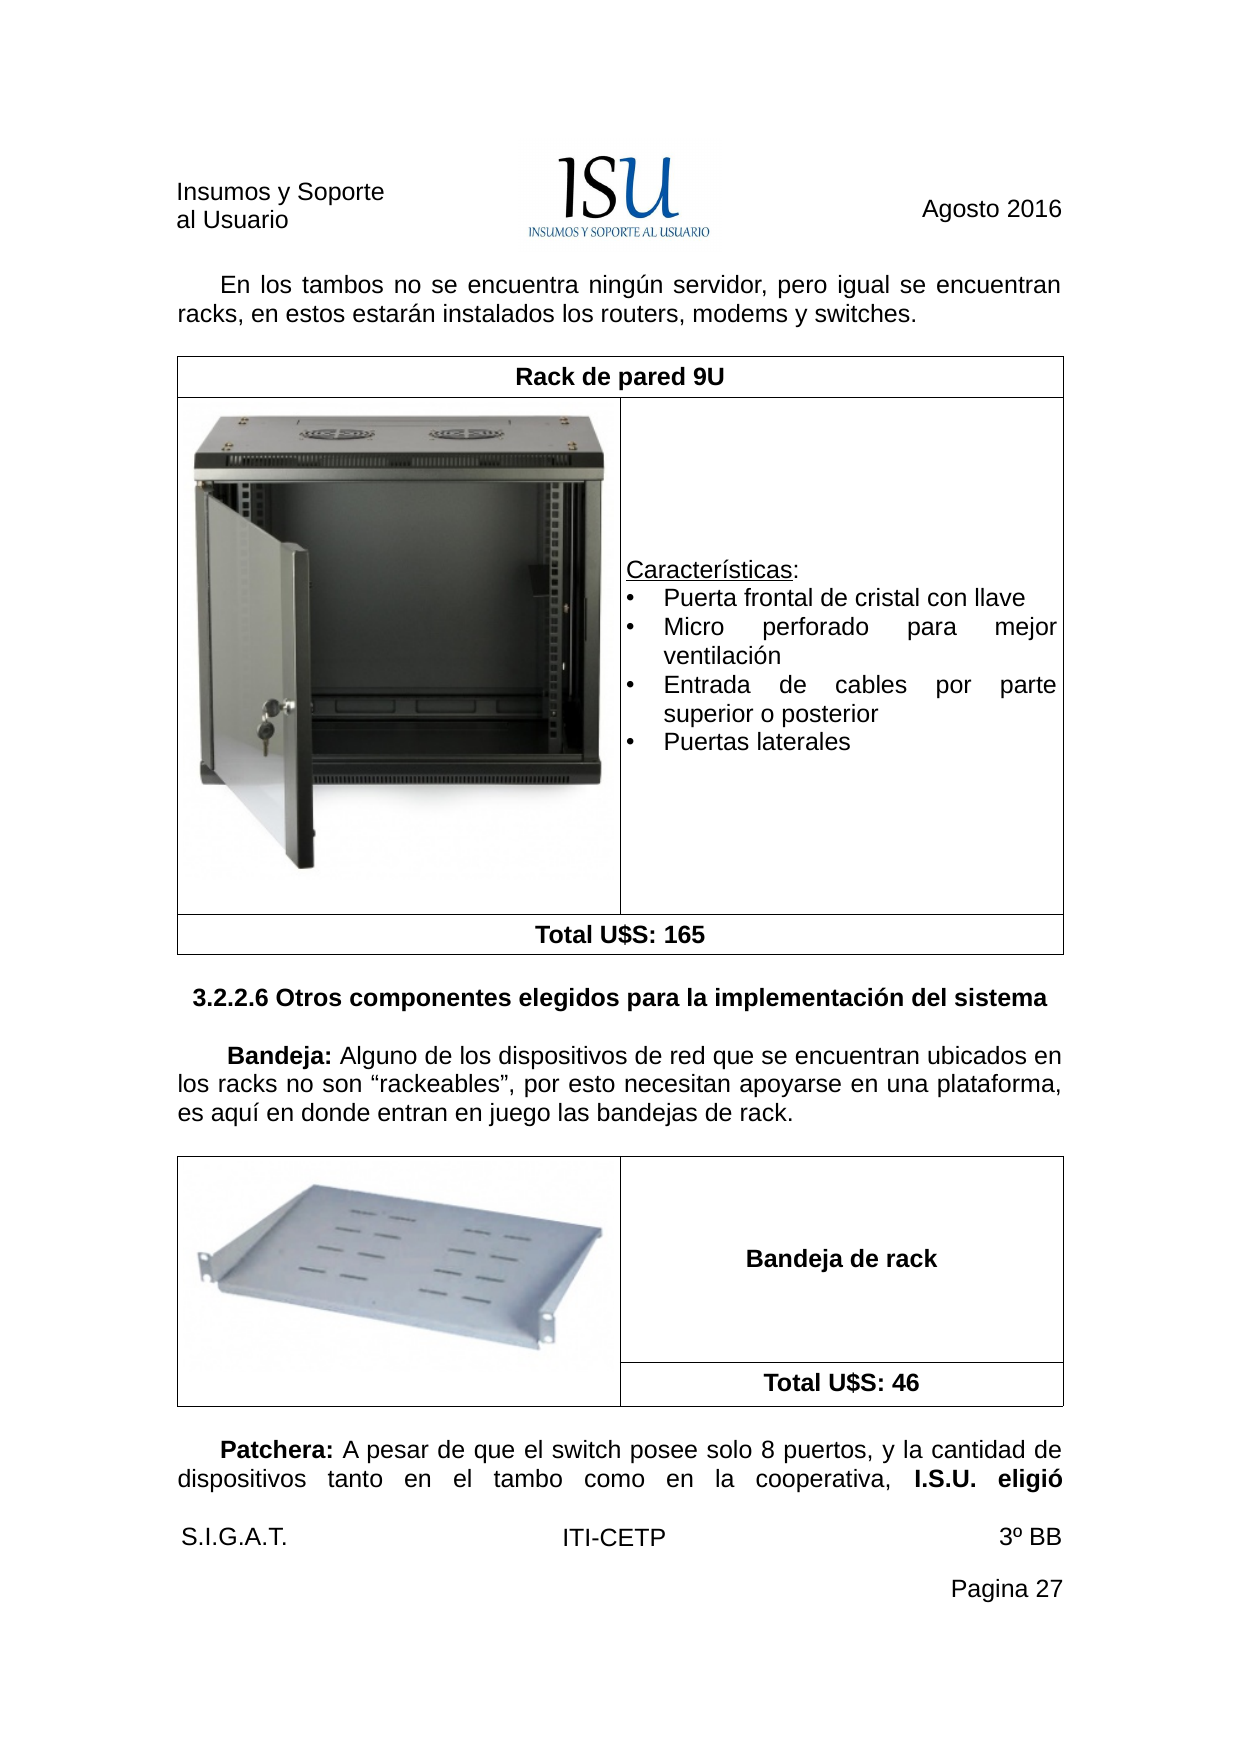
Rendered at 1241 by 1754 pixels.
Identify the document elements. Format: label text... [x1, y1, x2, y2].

text Bandeja: Alguno de los dispositivos de red que se encuentran ubicados en los racks no son “rackeables”, por esto necesitan apoyarse en una plataforma, es aquí en donde entran en juego las bandejas de rack. [177, 1041, 1063, 1127]
table_cell Total U$S: 165 [178, 915, 1063, 954]
table_header Bandeja de rack [621, 1157, 1063, 1362]
table_cell Características: Puerta frontal de cristal con llave Micro perforado para mejor ventilación Entrada de cables por parte superior o posterior Puertas laterales [621, 398, 1063, 914]
table_header [178, 1157, 620, 1406]
table_cell [178, 398, 620, 879]
picture [182, 1161, 615, 1372]
text 3.2.2.6 Otros componentes elegidos para la implementación del sistema [177, 983, 1063, 1012]
table_header Rack de pared 9U [178, 357, 1063, 397]
table_cell [178, 880, 620, 914]
picture [517, 138, 723, 252]
text En los tambos no se encuentra ningún servidor, pero igual se encuentran racks, en estos estarán instalados los routers, modems y switches. [177, 270, 1063, 328]
picture [182, 402, 615, 880]
table_cell Total U$S: 46 [621, 1363, 1063, 1406]
text Patchera: A pesar de que el switch posee solo 8 puertos, y la cantidad de dispositivos tanto en el tambo como en la cooperativa, I.S.U. eligió [177, 1435, 1063, 1493]
